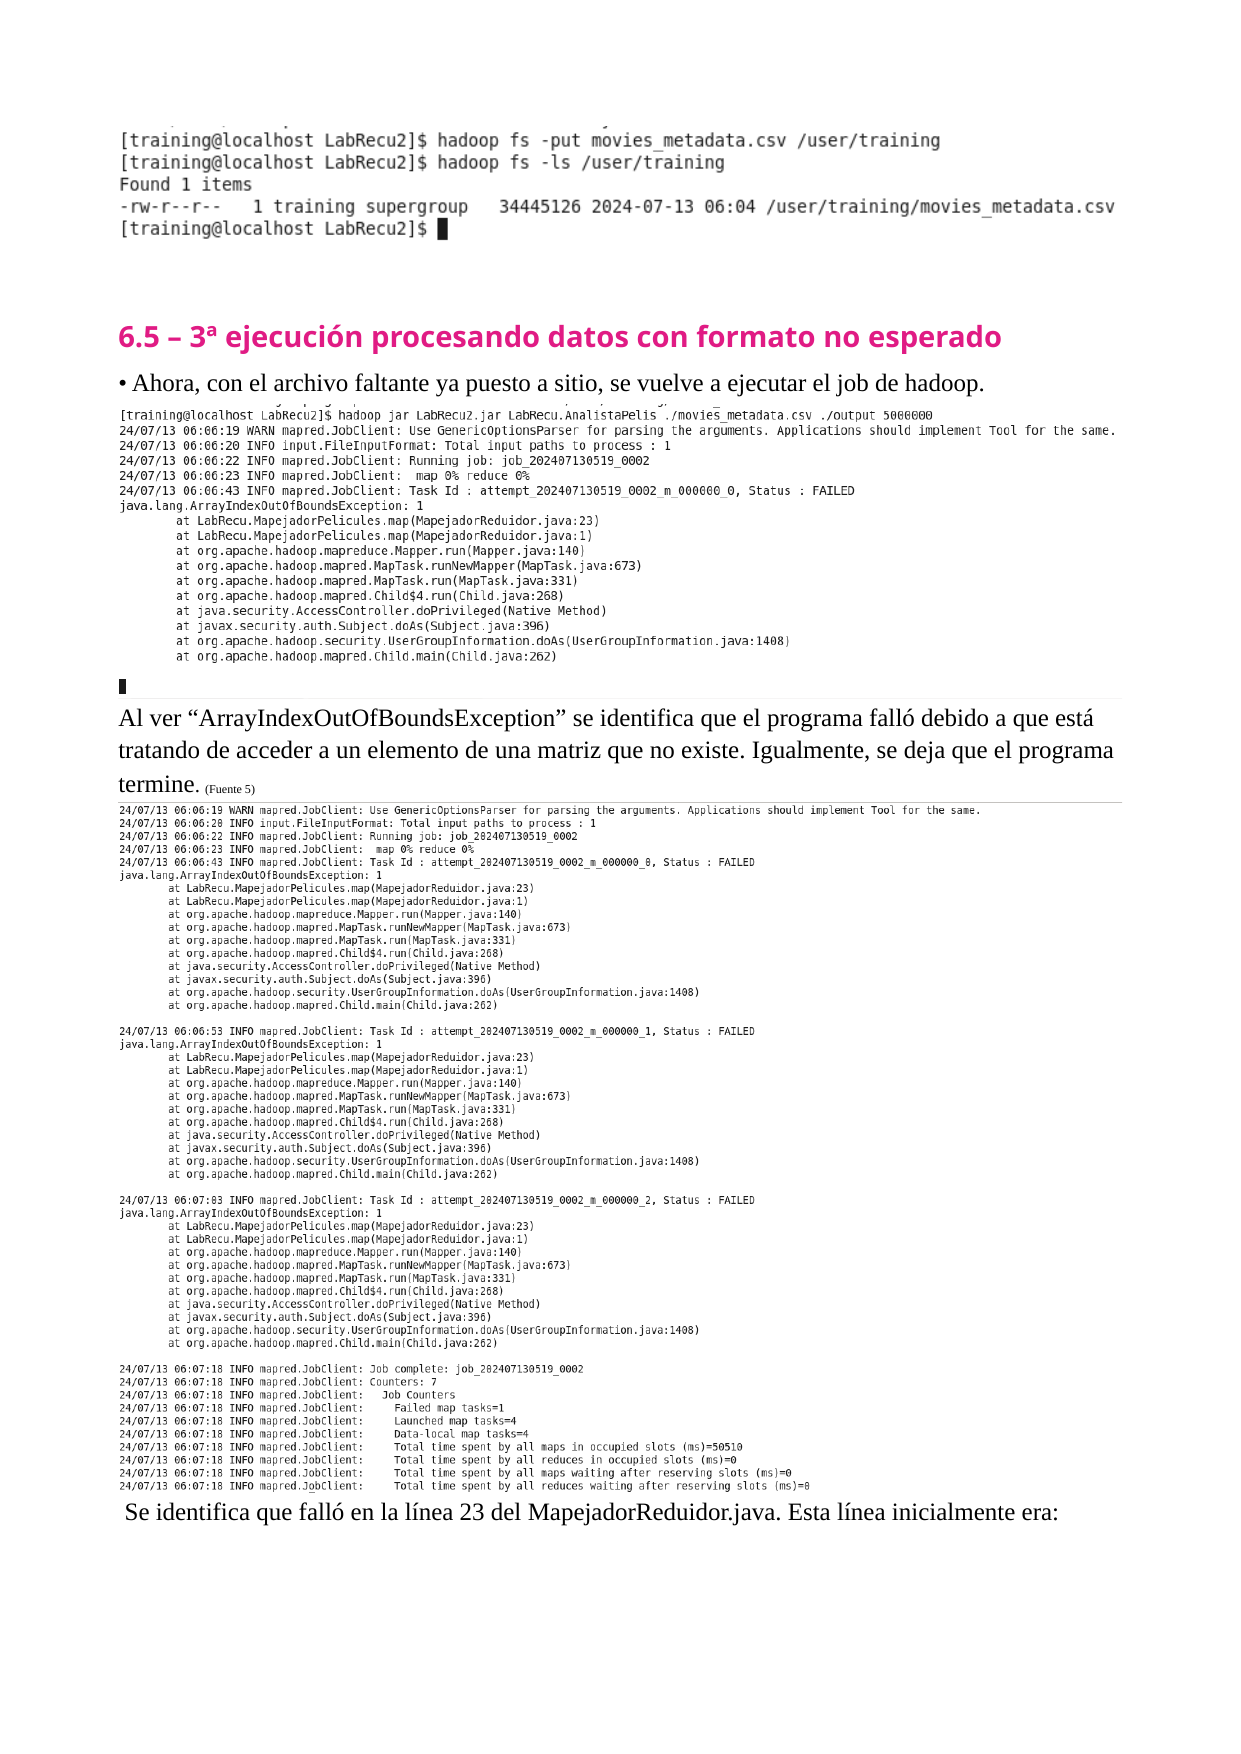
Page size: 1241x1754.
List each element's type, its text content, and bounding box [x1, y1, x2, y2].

text Se identifica que falló en la línea 23 del MapejadorReduidor.java. Esta línea inicialmente era: [118, 1493, 1122, 1526]
text Al ver “ArrayIndexOutOfBoundsException” se identifica que el programa falló debido a que está tratando de acceder a un elemento de una matriz que no existe. Igualmente, se deja que el programa termine. (Fuente 5) [118, 699, 1122, 797]
picture [118, 126, 1123, 244]
text • Ahora, con el archivo faltante ya puesto a sitio, se vuelve a ejecutar el job de hadoop. [118, 368, 1122, 397]
subtitle 6.5 – 3ª ejecución procesando datos con formato no esperado [118, 316, 1122, 356]
picture [118, 802, 1123, 1493]
picture [118, 404, 1123, 699]
